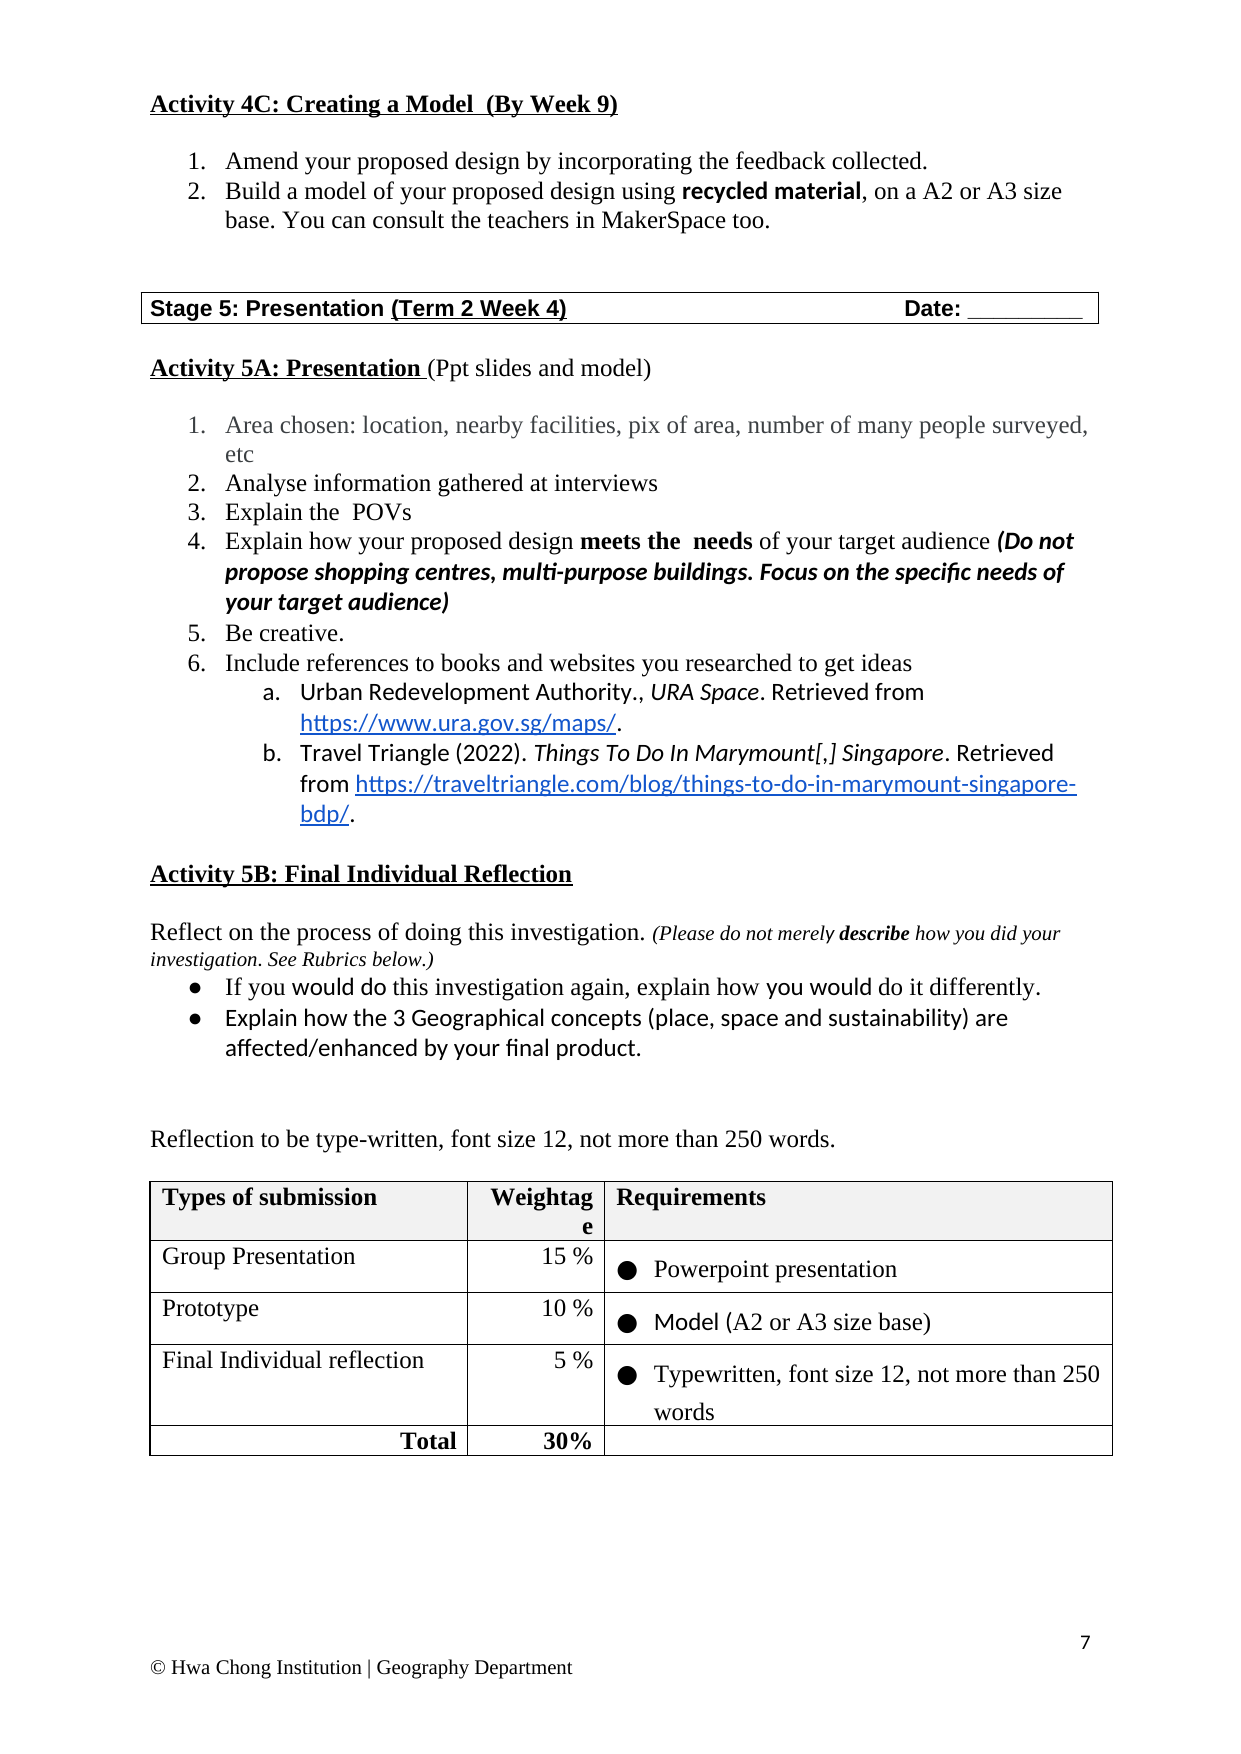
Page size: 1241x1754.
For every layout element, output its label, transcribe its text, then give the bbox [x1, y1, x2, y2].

table_header Types of submission [151, 1182, 467, 1240]
text Reflect on the process of doing this investigation. (Please do not merely describe how you did your investigation. See Rubrics below.) [150, 917, 1090, 971]
list Area chosen: location, nearby facilities, pix of area, number of many people surveyed, etc [187, 411, 1090, 468]
list Build a model of your proposed design using recycled material, on a A2 or A3 size base. You can consult the teachers in MakerSpace too. [187, 175, 1090, 234]
text Activity 5B: Final Individual Reflection [150, 859, 1090, 888]
text Activity 5A: Presentation (Ppt slides and model) [150, 353, 1090, 382]
list Be creative. [187, 617, 1090, 648]
table_cell 15 % [468, 1241, 604, 1292]
table_cell 5 % [468, 1345, 604, 1425]
list Include references to books and websites you researched to get ideas [187, 648, 1090, 676]
table_cell Typewritten, font size 12, not more than 250 words [605, 1345, 1112, 1425]
table_cell Model (A2 or A3 size base) [605, 1293, 1112, 1344]
list Explain how your proposed design meets the needs of your target audience (Do not propose shopping centres, multi-purpose buildings. Focus on the specific needs of your target audience) [187, 526, 1090, 617]
table_cell [605, 1426, 1112, 1455]
text Activity 4C: Creating a Model (By Week 9) [150, 89, 1090, 117]
list Analyse information gathered at interviews [187, 468, 1090, 497]
table_cell 30% [468, 1426, 604, 1455]
table_cell Total [151, 1426, 467, 1455]
table_cell Powerpoint presentation [605, 1241, 1112, 1292]
table_cell 10 % [468, 1293, 604, 1344]
table_header Weightage [468, 1182, 604, 1240]
list Explain how the 3 Geographical concepts (place, space and sustainability) are affected/enhanced by your final product. [187, 1002, 1090, 1063]
table_cell Final Individual reflection [151, 1345, 467, 1425]
text Stage 5: Presentation (Term 2 Week 4) Date: _________ [142, 293, 1098, 323]
list Amend your proposed design by incorporating the feedback collected. [187, 146, 1090, 175]
list Travel Triangle (2022). Things To Do In Marymount[,] Singapore. Retrieved from https://traveltriangle.com/blog/things-to-do-in-marymount-singapore-bdp/. [262, 737, 1090, 829]
text Reflection to be type-written, font size 12, not more than 250 words. [150, 1124, 1090, 1152]
list Urban Redevelopment Authority., URA Space. Retrieved from https://www.ura.gov.sg/maps/. [262, 676, 1090, 737]
table_cell Prototype [151, 1293, 467, 1344]
table_cell Group Presentation [151, 1241, 467, 1292]
list Explain the POVs [187, 497, 1090, 526]
table_header Requirements [605, 1182, 1112, 1240]
list If you would do this investigation again, explain how you would do it differently. [187, 971, 1090, 1002]
